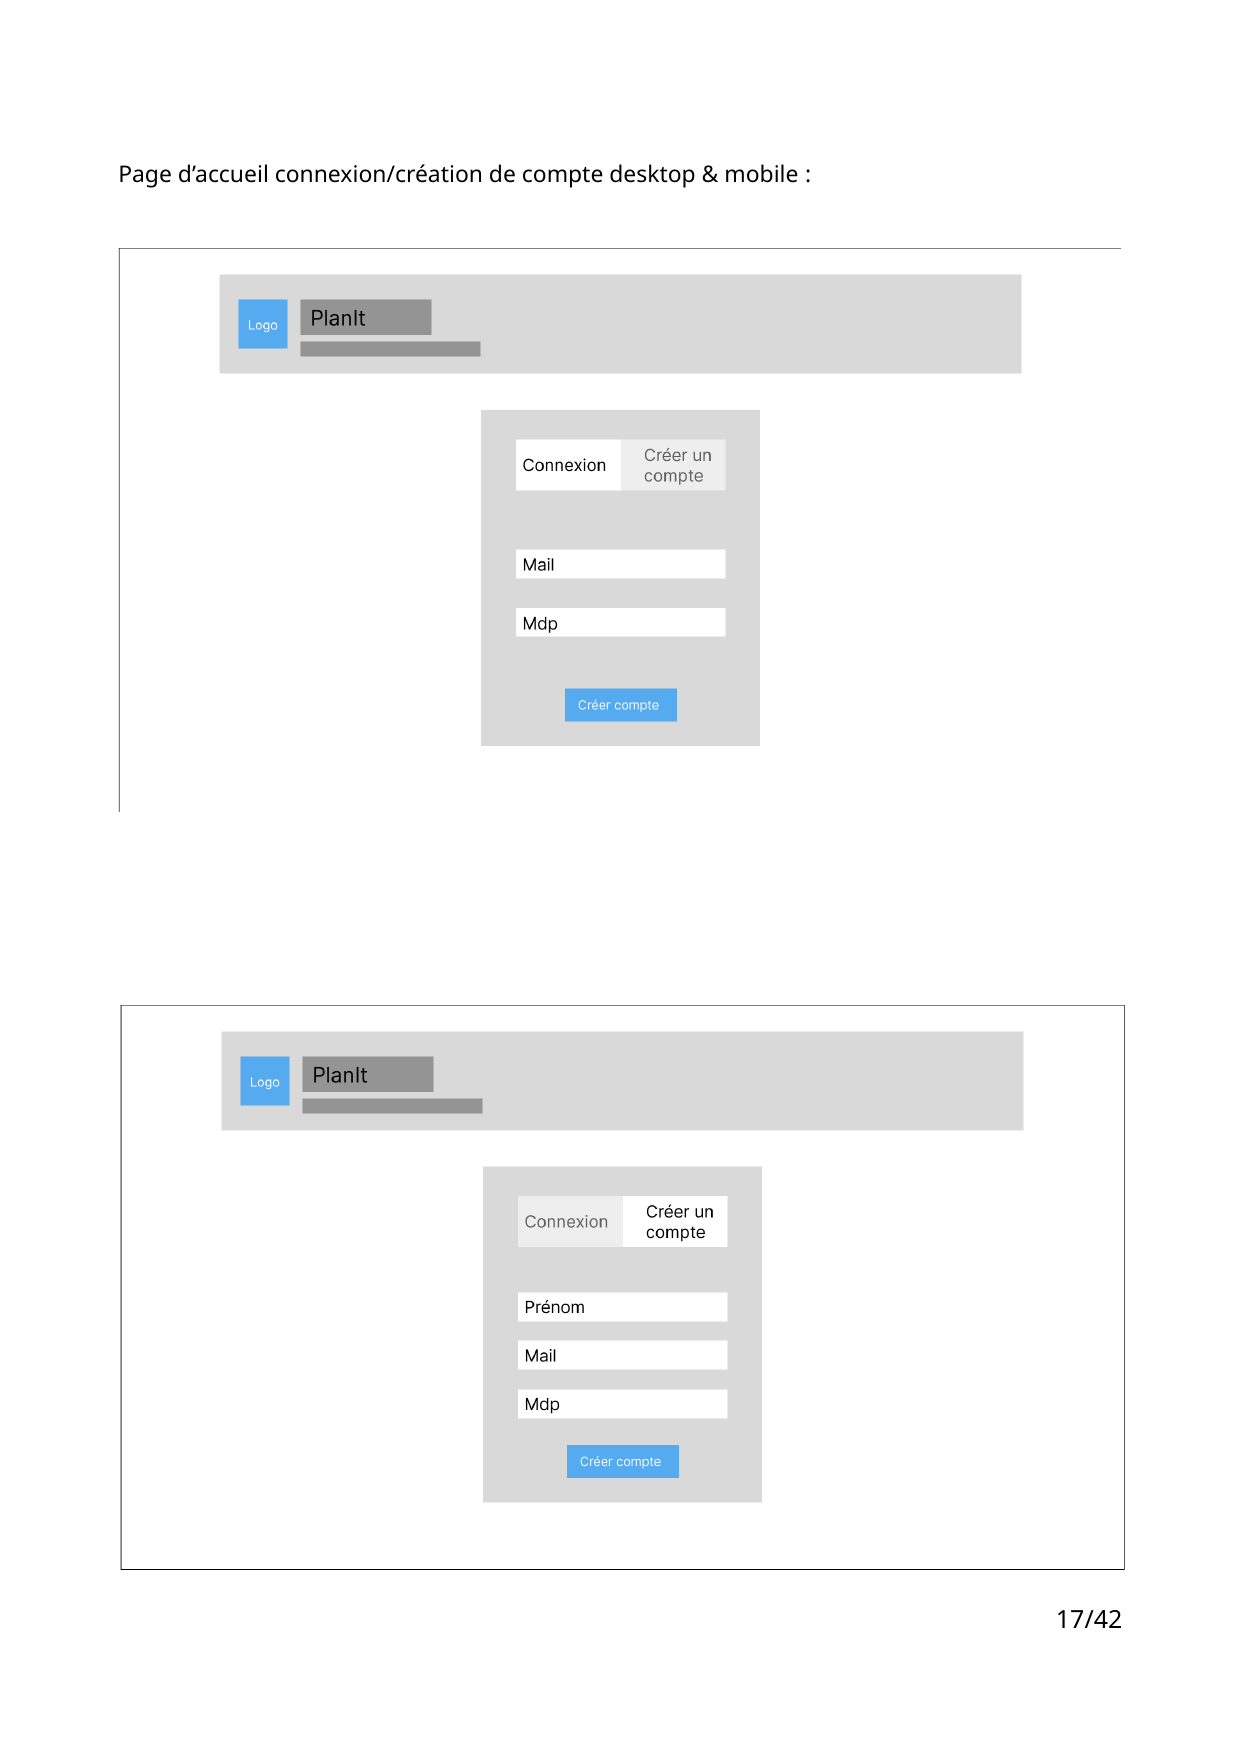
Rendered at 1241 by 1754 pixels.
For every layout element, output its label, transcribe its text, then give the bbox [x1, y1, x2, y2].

picture [120, 1005, 1125, 1570]
picture [186, 286, 1123, 813]
text Page d’accueil connexion/création de compte desktop & mobile : [118, 158, 1122, 189]
